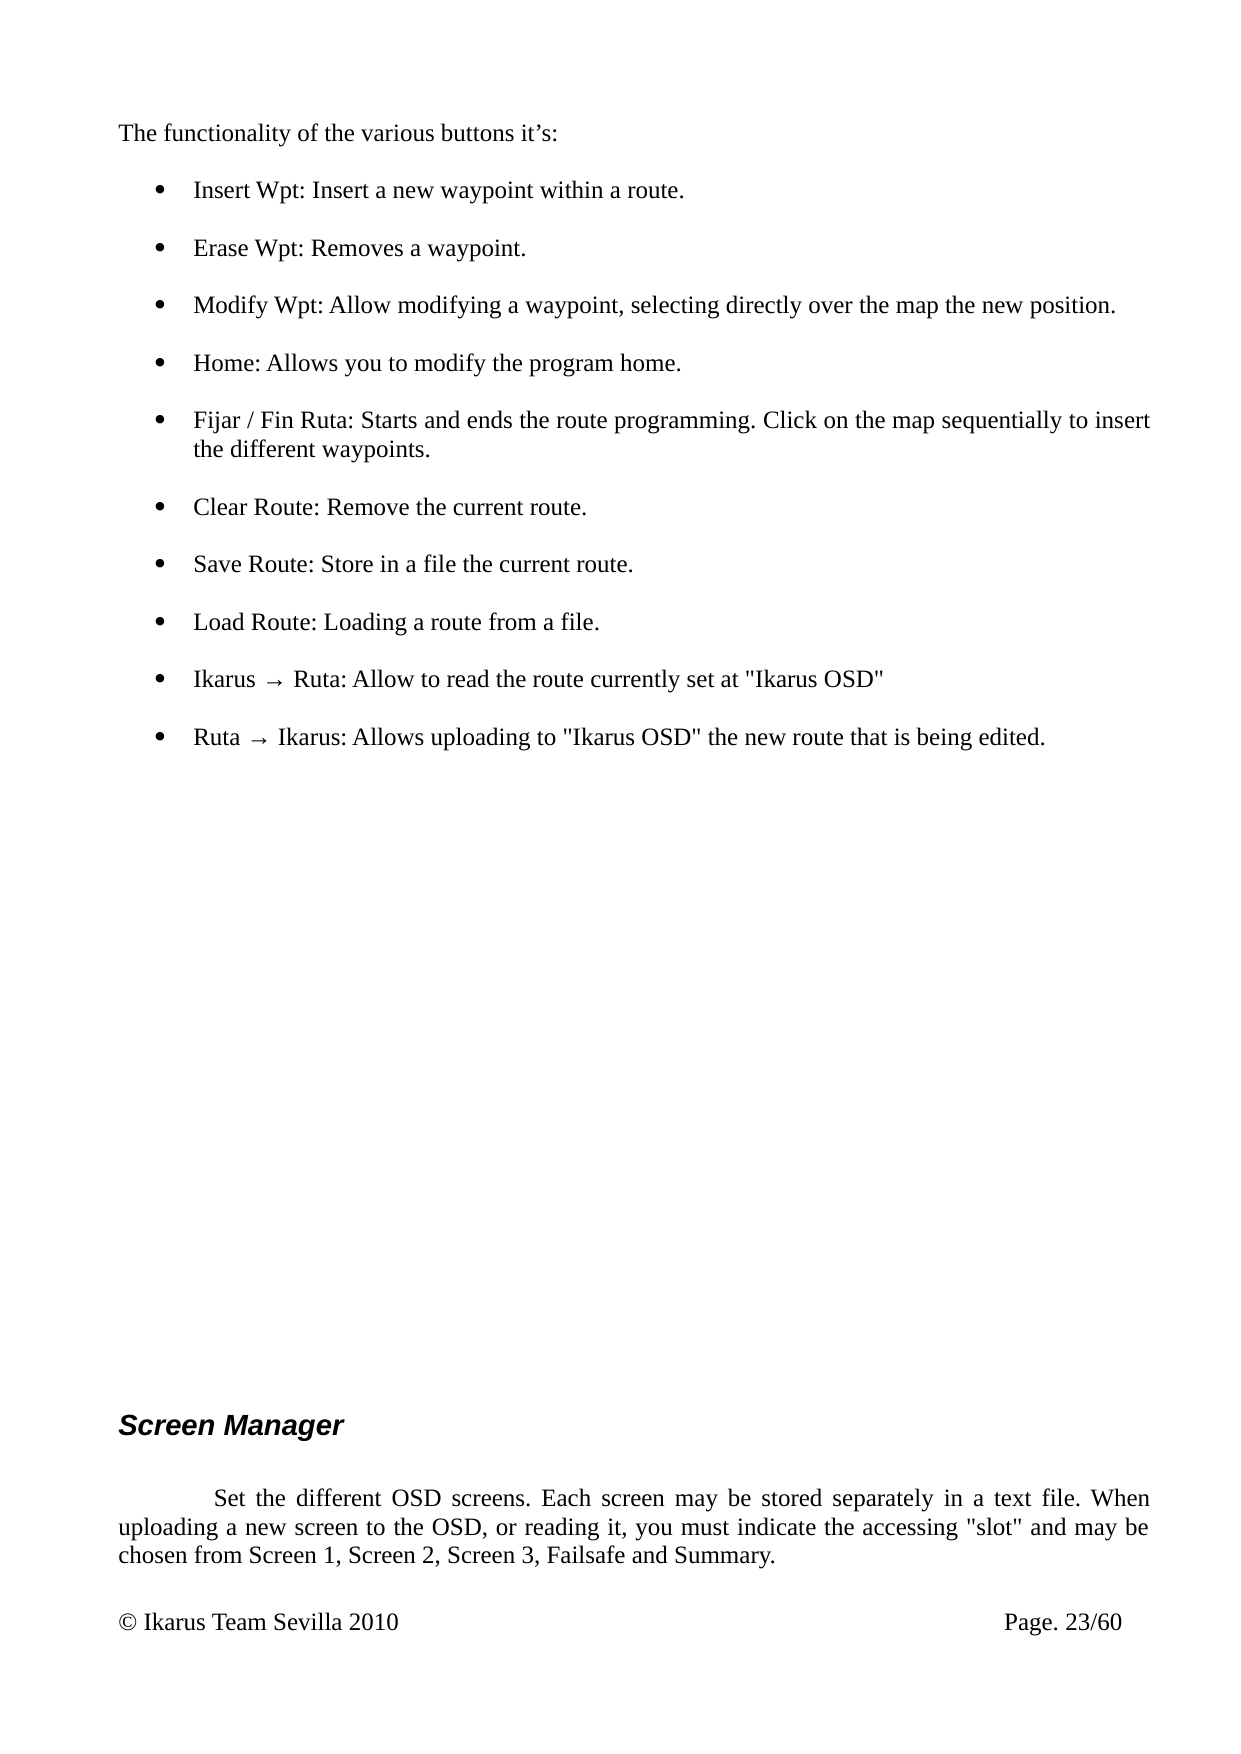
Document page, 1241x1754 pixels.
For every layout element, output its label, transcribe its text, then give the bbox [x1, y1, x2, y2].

list Clear Route: Remove the current route. [156, 492, 1152, 521]
list Load Route: Loading a route from a file. [156, 607, 1152, 636]
list Erase Wpt: Removes a waypoint. [156, 233, 1152, 262]
list Home: Allows you to modify the program home. [156, 348, 1152, 377]
list Save Route: Store in a file the current route. [156, 549, 1152, 578]
subtitle Screen Manager [118, 1408, 1152, 1442]
text Set the different OSD screens. Each screen may be stored separately in a text file. When uploading a new screen to the OSD, or reading it, you must indicate the accessing "slot" and may be chosen from Screen 1, Screen 2, Screen 3, Failsafe and Summary. [118, 1483, 1152, 1569]
list Modify Wpt: Allow modifying a waypoint, selecting directly over the map the new position. [156, 291, 1152, 319]
list Ikarus → Ruta: Allow to read the route currently set at "Ikarus OSD" [156, 664, 1152, 693]
list Ruta → Ikarus: Allows uploading to "Ikarus OSD" the new route that is being edited. [156, 722, 1152, 751]
list The functionality of the various buttons it’s: [118, 118, 1152, 147]
list Insert Wpt: Insert a new waypoint within a route. [156, 176, 1152, 204]
list Fijar / Fin Ruta: Starts and ends the route programming. Click on the map sequentially to insert the different waypoints. [156, 406, 1152, 463]
